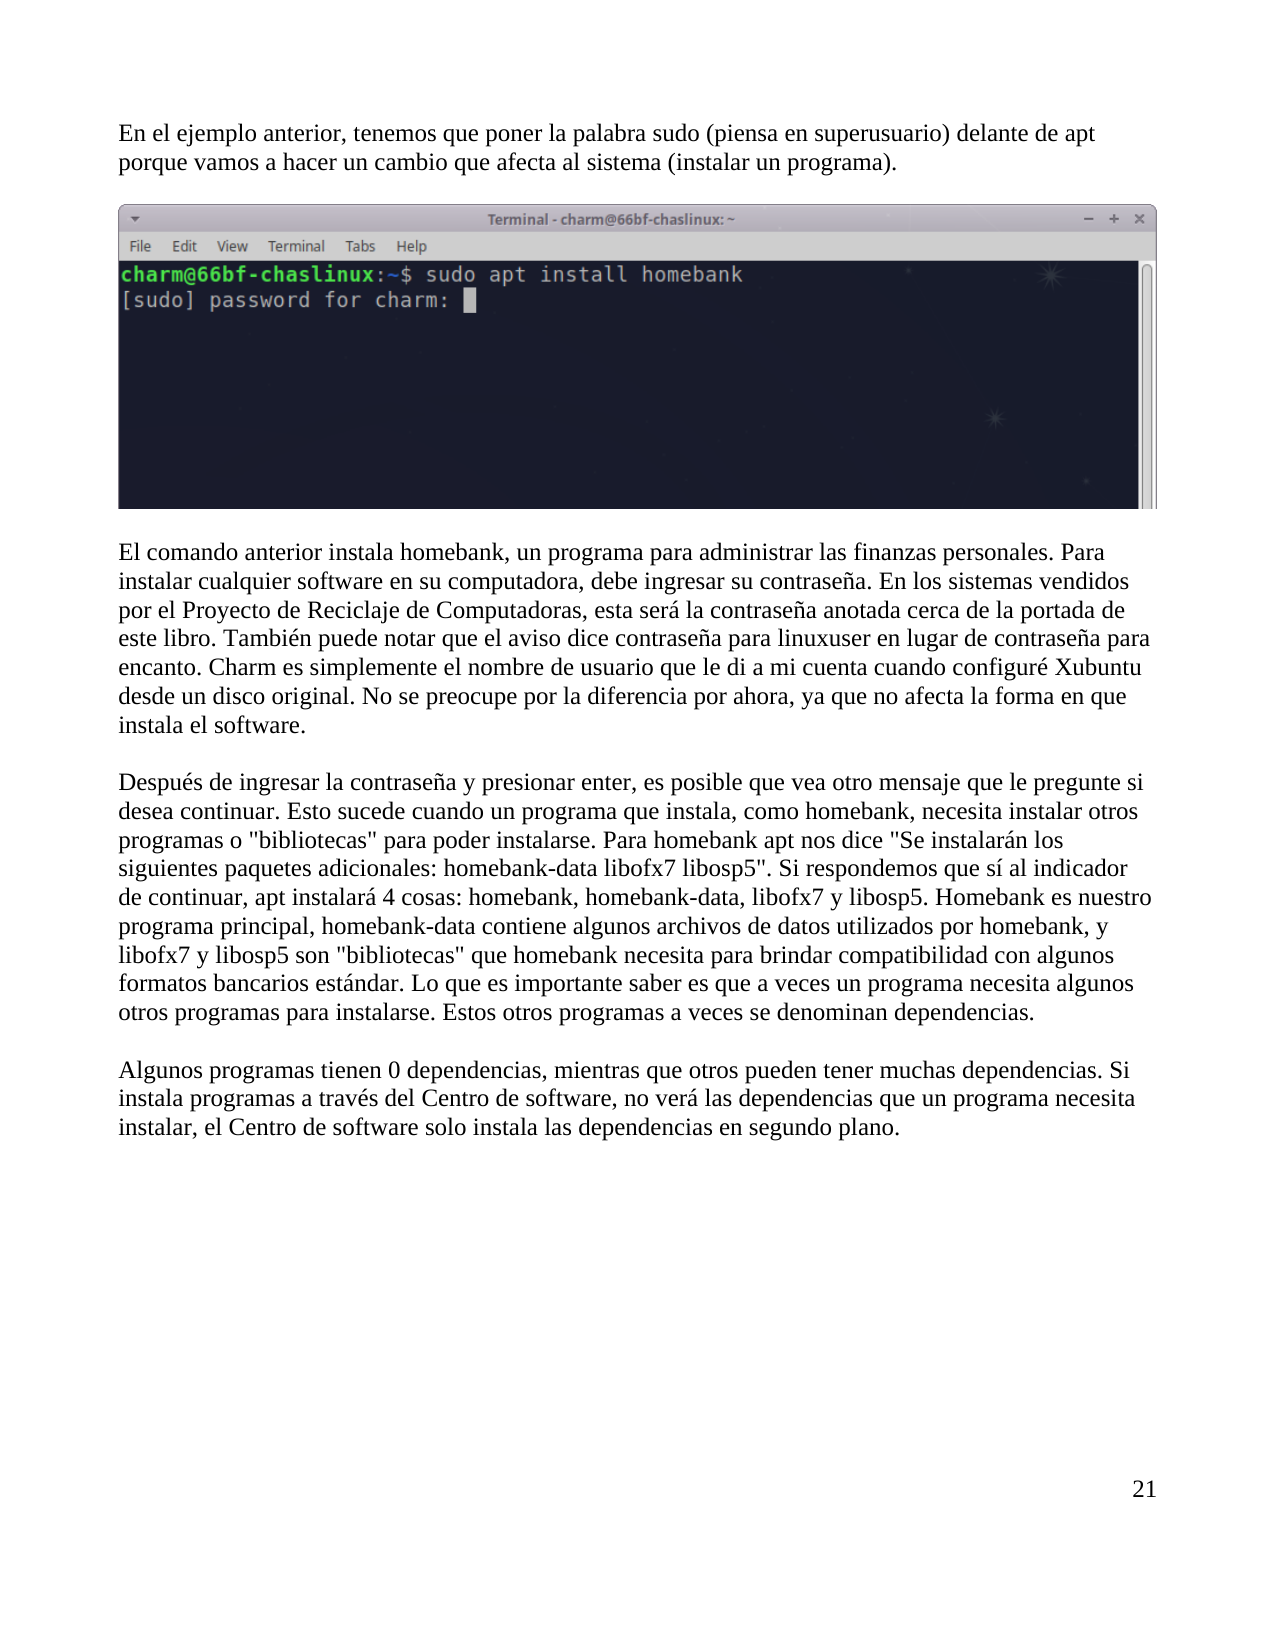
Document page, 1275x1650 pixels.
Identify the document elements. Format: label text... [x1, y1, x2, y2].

text El comando anterior instala homebank, un programa para administrar las finanzas personales. Para instalar cualquier software en su computadora, debe ingresar su contraseña. En los sistemas vendidos por el Proyecto de Reciclaje de Computadoras, esta será la contraseña anotada cerca de la portada de este libro. También puede notar que el aviso dice contraseña para linuxuser en lugar de contraseña para encanto. Charm es simplemente el nombre de usuario que le di a mi cuenta cuando configuré Xubuntu desde un disco original. No se preocupe por la diferencia por ahora, ya que no afecta la forma en que instala el software. [118, 537, 1157, 738]
text Algunos programas tienen 0 dependencias, mientras que otros pueden tener muchas dependencias. Si instala programas a través del Centro de software, no verá las dependencias que un programa necesita instalar, el Centro de software solo instala las dependencias en segundo plano. [118, 1055, 1157, 1141]
text Después de ingresar la contraseña y presionar enter, es posible que vea otro mensaje que le pregunte si desea continuar. Esto sucede cuando un programa que instala, como homebank, necesita instalar otros programas o "bibliotecas" para poder instalarse. Para homebank apt nos dice "Se instalarán los siguientes paquetes adicionales: homebank-data libofx7 libosp5". Si respondemos que sí al indicador de continuar, apt instalará 4 cosas: homebank, homebank-data, libofx7 y libosp5. Homebank es nuestro programa principal, homebank-data contiene algunos archivos de datos utilizados por homebank, y libofx7 y libosp5 son "bibliotecas" que homebank necesita para brindar compatibilidad con algunos formatos bancarios estándar. Lo que es importante saber es que a veces un programa necesita algunos otros programas para instalarse. Estos otros programas a veces se denominan dependencias. [118, 767, 1157, 1026]
text En el ejemplo anterior, tenemos que poner la palabra sudo (piensa en superusuario) delante de apt porque vamos a hacer un cambio que afecta al sistema (instalar un programa). [118, 118, 1157, 176]
picture [118, 204, 1157, 509]
